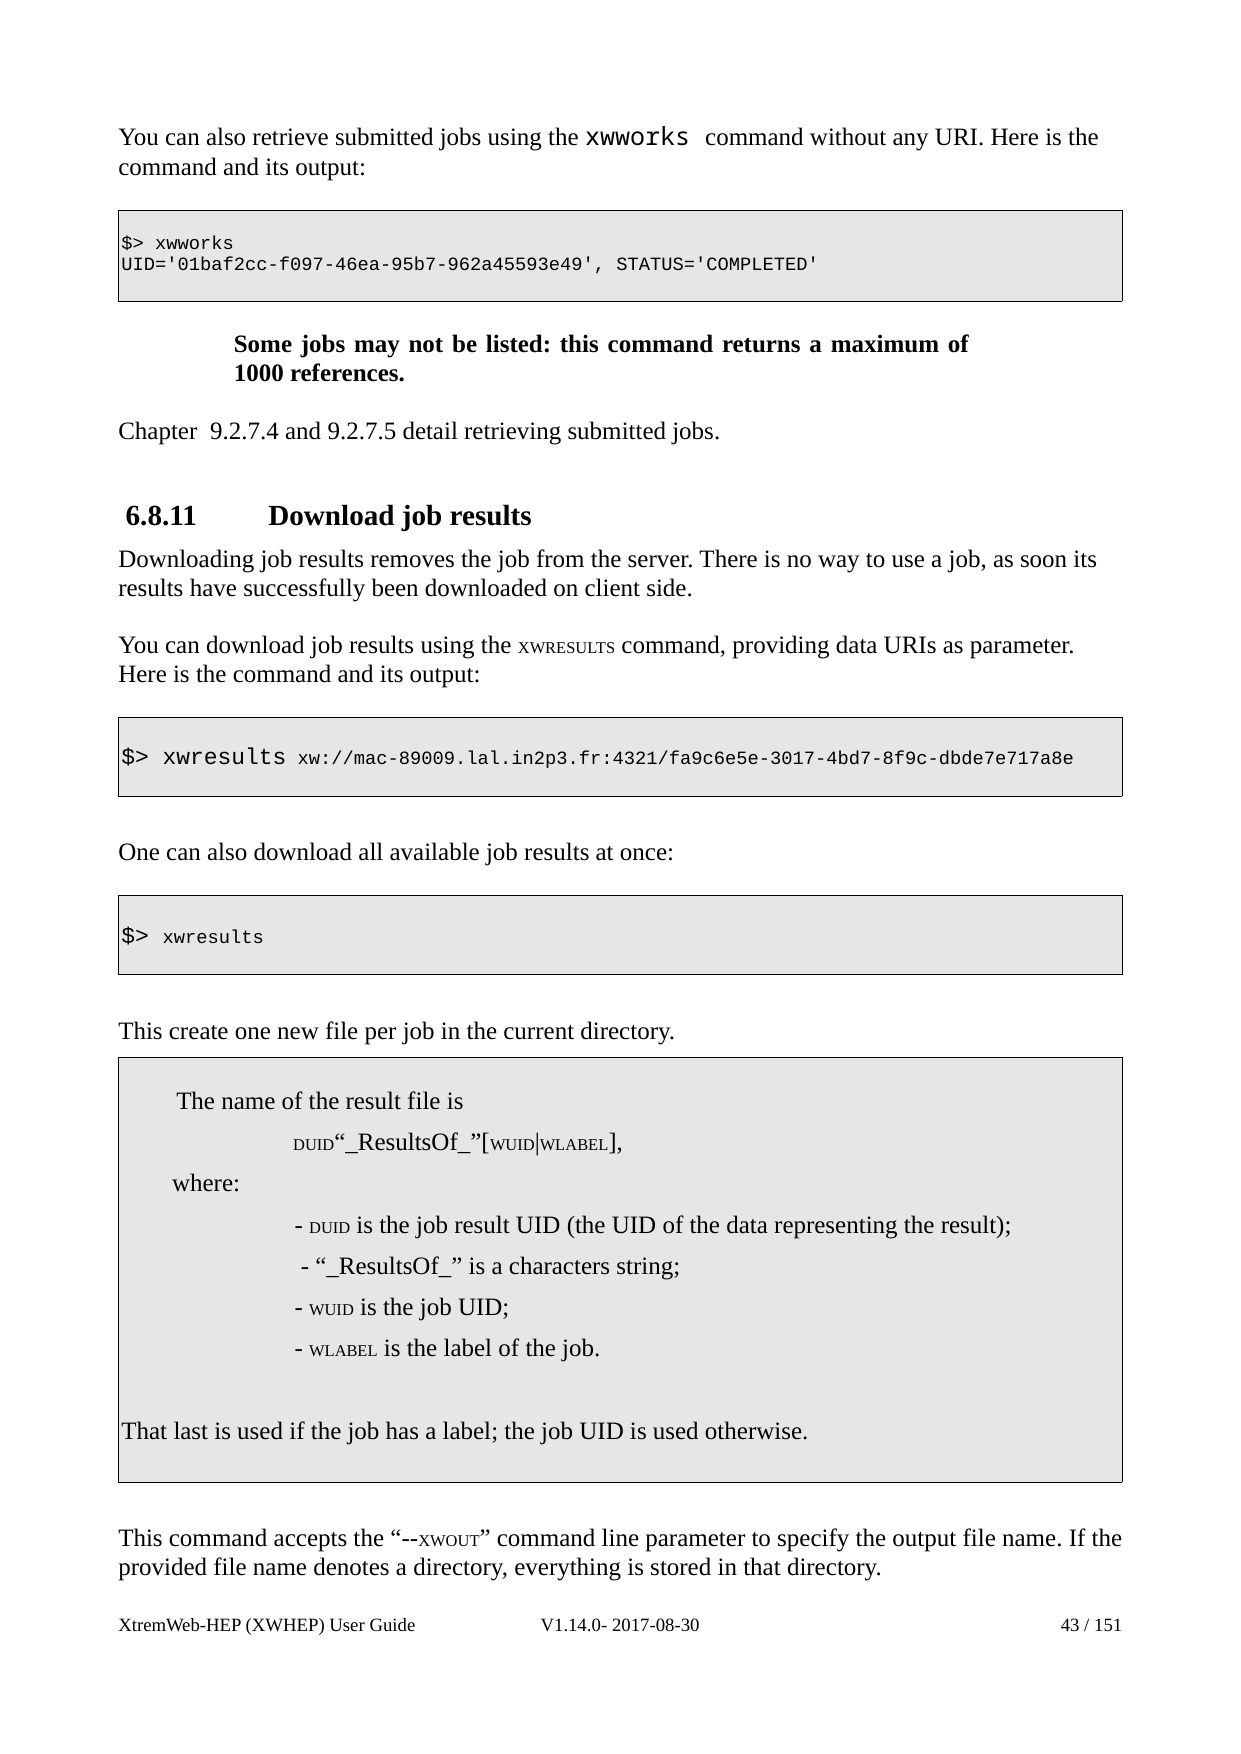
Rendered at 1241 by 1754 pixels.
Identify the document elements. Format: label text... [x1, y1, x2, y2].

text That last is used if the job has a label; the job UID is used otherwise. [119, 1413, 1122, 1445]
text This create one new file per job in the current directory. [118, 1016, 1122, 1044]
text $> xwresults [119, 921, 1122, 947]
text This command accepts the “--xwout” command line parameter to specify the output file name. If the provided file name denotes a directory, everything is stored in that directory. [118, 1523, 1122, 1581]
text Here is the command and its output: [118, 659, 1122, 688]
text $> xwresults xw://mac-89009.lal.in2p3.fr:4321/fa9c6e5e-3017-4bd7-8f9c-dbde7e717a8e [119, 743, 1122, 769]
text You can also retrieve submitted jobs using the xwworks command without any URI. Here is the command and its output: [118, 118, 1122, 181]
text where: [119, 1165, 1122, 1197]
text - “_ResultsOf_” is a characters string; [119, 1248, 1122, 1280]
text $> xwworks [119, 231, 1122, 252]
text - duid is the job result UID (the UID of the data representing the result); [119, 1207, 1122, 1238]
text duid“_ResultsOf_”[wuid|wlabel], [119, 1124, 1122, 1156]
text Downloading job results removes the job from the server. There is no way to use a job, as soon its results have successfully been downloaded on client side. [118, 544, 1122, 602]
text One can also download all available job results at once: [118, 837, 1122, 866]
text - wlabel is the label of the job. [119, 1330, 1122, 1362]
text - wuid is the job UID; [119, 1289, 1122, 1321]
text Chapter 9.2.7.4 and 9.2.7.5 detail retrieving submitted jobs. [118, 416, 1122, 444]
text Some jobs may not be listed: this command returns a maximum of 1000 references. [233, 329, 969, 387]
text You can download job results using the xwresults command, providing data URIs as parameter. [118, 631, 1122, 659]
text The name of the result file is [119, 1083, 1122, 1115]
subtitle Download job results [118, 498, 1122, 532]
text UID='01baf2cc-f097-46ea-95b7-962a45593e49', STATUS='COMPLETED' [119, 252, 1122, 273]
